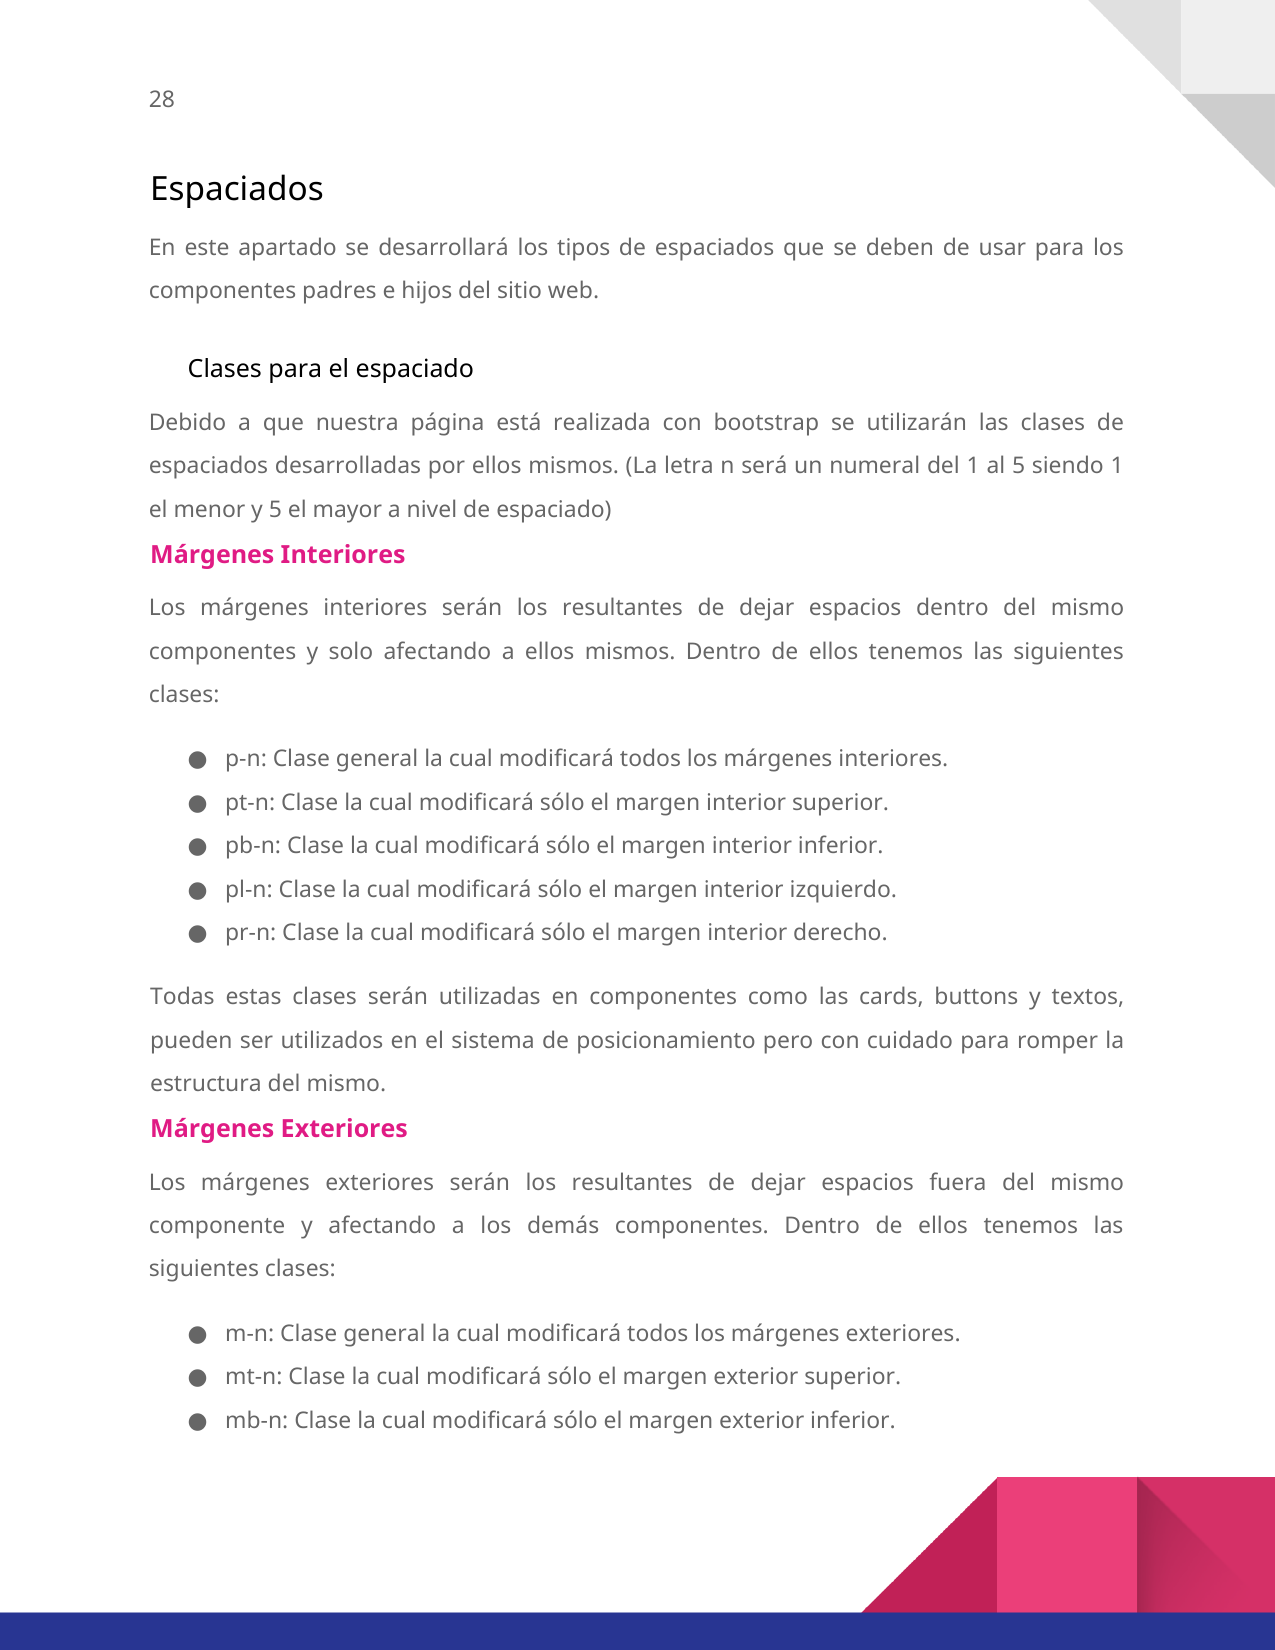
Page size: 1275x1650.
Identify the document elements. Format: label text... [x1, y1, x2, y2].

text Los márgenes interiores serán los resultantes de dejar espacios dentro del mismo componentes y solo afectando a ellos mismos. Dentro de ellos tenemos las siguientes clases: [148, 591, 1125, 709]
list mt-n: Clase la cual modificará sólo el margen exterior superior. [187, 1360, 1125, 1391]
text Debido a que nuestra página está realizada con bootstrap se utilizarán las clases de espaciados desarrolladas por ellos mismos. (La letra n será un numeral del 1 al 5 siendo 1 el menor y 5 el mayor a nivel de espaciado) [148, 406, 1125, 524]
subtitle Clases para el espaciado [187, 351, 1125, 385]
subtitle Espaciados [150, 164, 1125, 210]
text Los márgenes exteriores serán los resultantes de dejar espacios fuera del mismo componente y afectando a los demás componentes. Dentro de ellos tenemos las siguientes clases: [148, 1166, 1125, 1284]
subtitle Márgenes Interiores [150, 536, 1125, 570]
list pb-n: Clase la cual modificará sólo el margen interior inferior. [187, 829, 1125, 860]
text Todas estas clases serán utilizadas en componentes como las cards, buttons y textos, pueden ser utilizados en el sistema de posicionamiento pero con cuidado para romper la estructura del mismo. [150, 980, 1125, 1098]
list pt-n: Clase la cual modificará sólo el margen interior superior. [187, 786, 1125, 817]
list pl-n: Clase la cual modificará sólo el margen interior izquierdo. [187, 873, 1125, 904]
text En este apartado se desarrollará los tipos de espaciados que se deben de usar para los componentes padres e hijos del sitio web. [148, 231, 1125, 306]
picture [1087, 0, 1275, 188]
list mb-n: Clase la cual modificará sólo el margen exterior inferior. [187, 1403, 1125, 1435]
list p-n: Clase general la cual modificará todos los márgenes interiores. [187, 742, 1125, 773]
list pr-n: Clase la cual modificará sólo el margen interior derecho. [187, 916, 1125, 947]
list m-n: Clase general la cual modificará todos los márgenes exteriores. [187, 1317, 1125, 1348]
picture [0, 1475, 1275, 1650]
subtitle Márgenes Exteriores [150, 1111, 1125, 1145]
